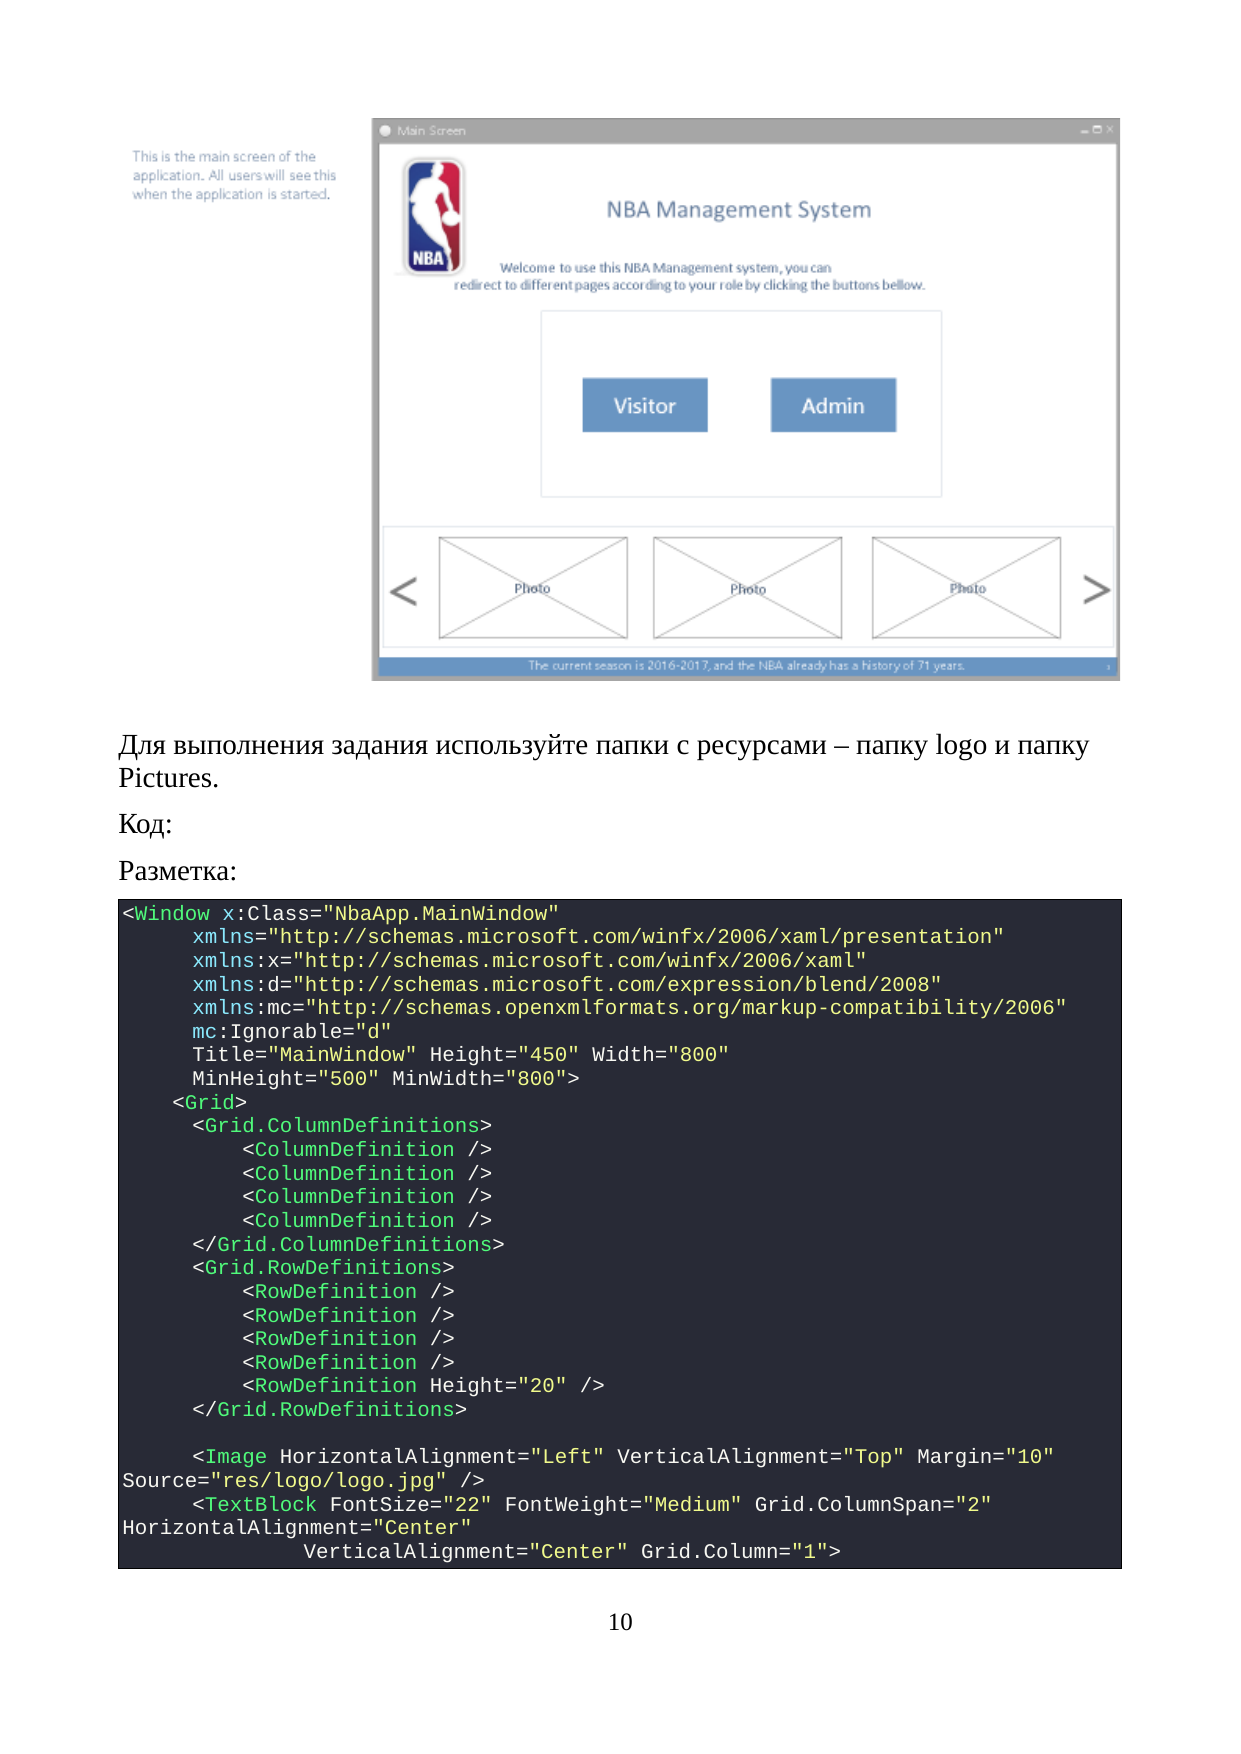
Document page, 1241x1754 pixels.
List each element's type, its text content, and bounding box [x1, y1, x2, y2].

text Для выполнения задания используйте папки с ресурсами – папку logo и папку Pictures. [118, 727, 1122, 794]
text <ColumnDefinition /> [119, 1135, 1121, 1159]
text xmlns:d="http://schemas.microsoft.com/expression/blend/2008" [119, 969, 1121, 993]
text <Window x:Class="NbaApp.MainWindow" [119, 900, 1121, 922]
text Код: [118, 807, 1122, 840]
text <Grid> [119, 1088, 1121, 1111]
text <TextBlock FontSize="22" FontWeight="Medium" Grid.ColumnSpan="2" HorizontalAlignment="Center" [119, 1490, 1121, 1537]
text xmlns="http://schemas.microsoft.com/winfx/2006/xaml/presentation" [119, 922, 1121, 946]
text mc:Ignorable="d" [119, 1017, 1121, 1041]
text <Grid.ColumnDefinitions> [119, 1111, 1121, 1135]
text xmlns:mc="http://schemas.openxmlformats.org/markup-compatibility/2006" [119, 993, 1121, 1017]
text </Grid.RowDefinitions> [119, 1395, 1121, 1419]
text Разметка: [118, 853, 1122, 886]
text <ColumnDefinition /> [119, 1182, 1121, 1206]
text <RowDefinition /> [119, 1301, 1121, 1324]
text Title="MainWindow" Height="450" Width="800" [119, 1041, 1121, 1064]
text xmlns:x="http://schemas.microsoft.com/winfx/2006/xaml" [119, 946, 1121, 969]
text <RowDefinition /> [119, 1348, 1121, 1372]
picture [120, 118, 1121, 681]
text <ColumnDefinition /> [119, 1206, 1121, 1230]
text <RowDefinition /> [119, 1324, 1121, 1348]
text <ColumnDefinition /> [119, 1159, 1121, 1182]
text <Grid.RowDefinitions> [119, 1253, 1121, 1277]
text VerticalAlignment="Center" Grid.Column="1"> [119, 1537, 1121, 1568]
text </Grid.ColumnDefinitions> [119, 1230, 1121, 1253]
text MinHeight="500" MinWidth="800"> [119, 1064, 1121, 1088]
text <RowDefinition Height="20" /> [119, 1372, 1121, 1395]
text <RowDefinition /> [119, 1277, 1121, 1301]
text <Image HorizontalAlignment="Left" VerticalAlignment="Top" Margin="10" Source="res/logo/logo.jpg" /> [119, 1442, 1121, 1490]
